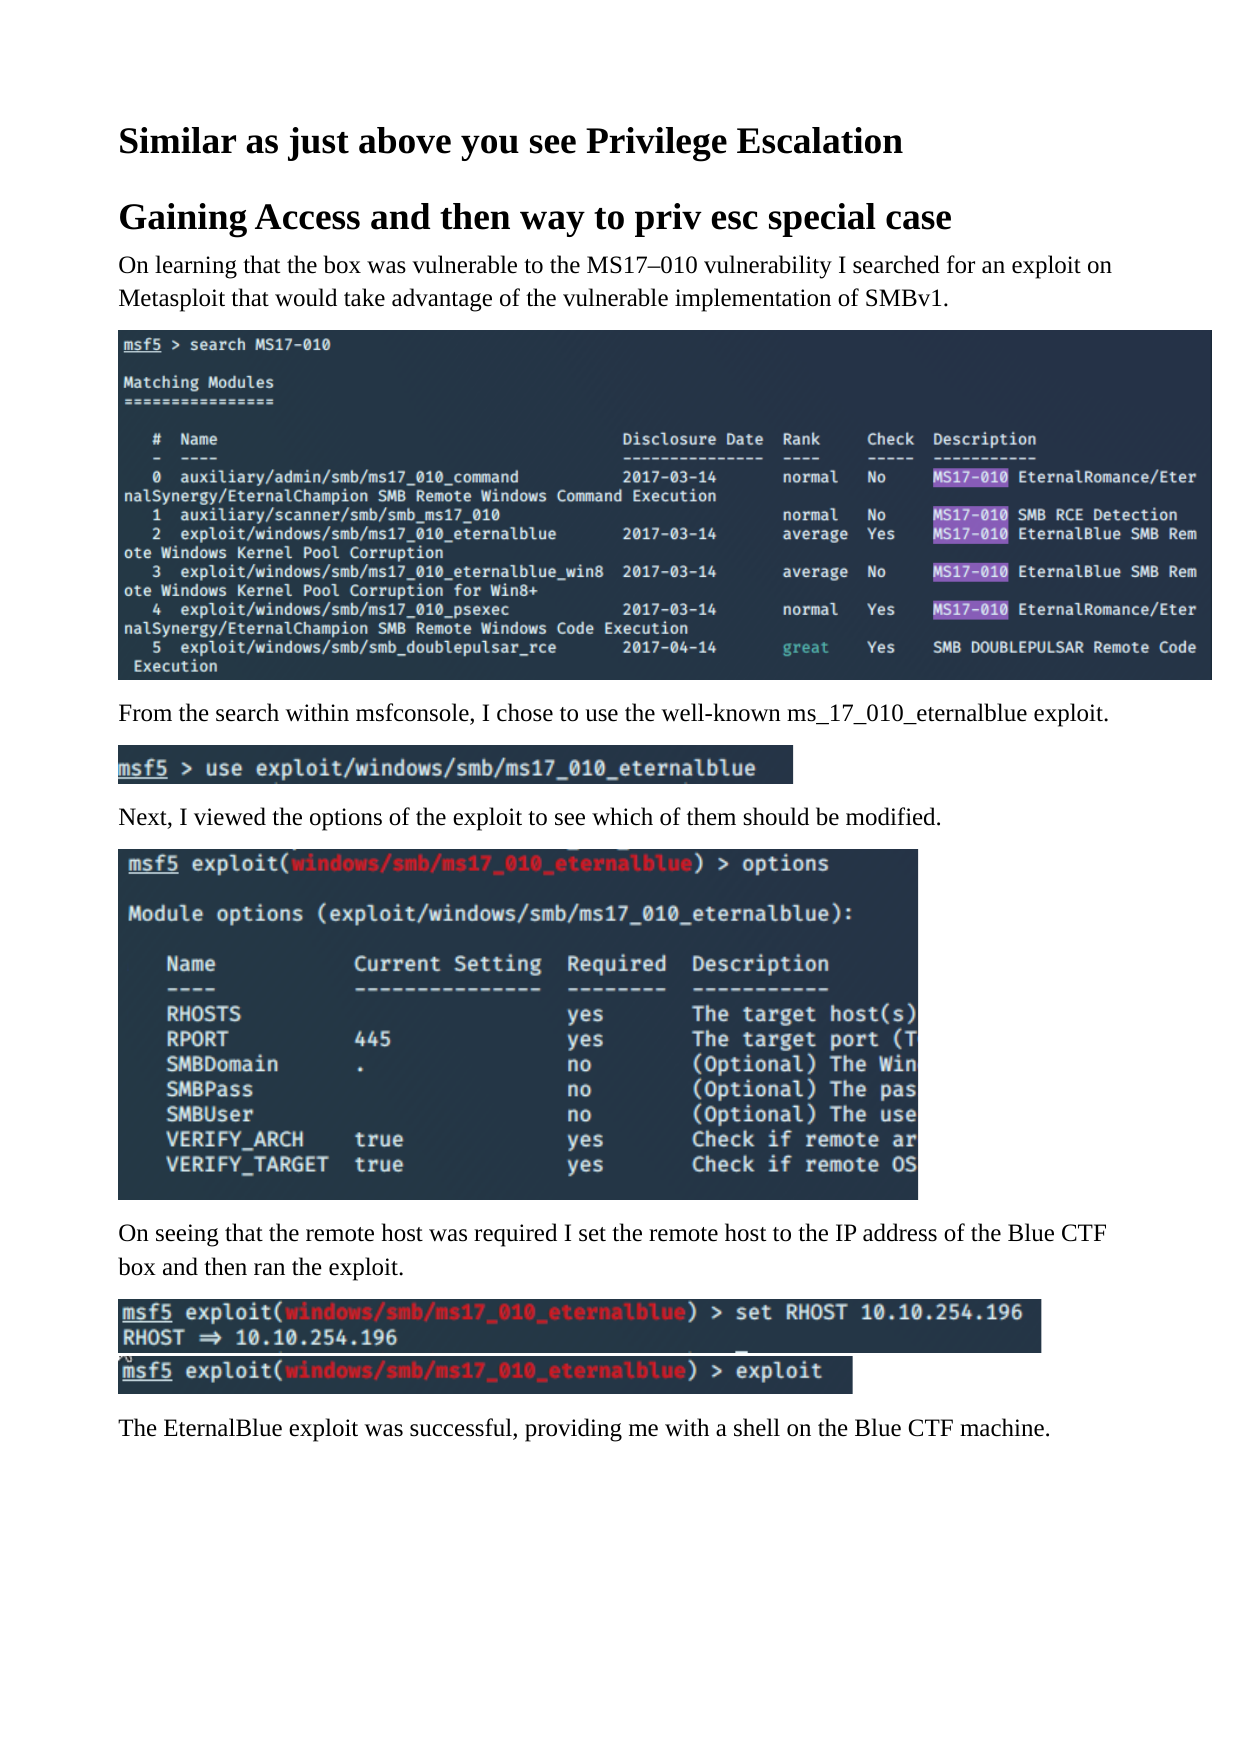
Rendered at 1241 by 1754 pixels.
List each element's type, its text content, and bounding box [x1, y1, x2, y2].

picture [118, 1299, 1042, 1353]
text On learning that the box was vulnerable to the MS17–010 vulnerability I searched for an exploit on Metasploit that would take advantage of the vulnerable implementation of SMBv1. [118, 250, 1122, 312]
text The EternalBlue exploit was successful, providing me with a shell on the Blue CTF machine. [118, 1413, 1122, 1442]
picture [118, 849, 919, 1200]
subtitle Gaining Access and then way to priv esc special case [118, 194, 1122, 238]
text On seeing that the remote host was required I set the remote host to the IP address of the Blue CTF box and then ran the exploit. [118, 1218, 1122, 1280]
picture [118, 330, 1212, 680]
text Next, I viewed the options of the exploit to see which of them should be modified. [118, 802, 1122, 831]
text From the search within msfconsole, I chose to use the well-known ms_17_010_eternalblue exploit. [118, 698, 1122, 727]
picture [118, 745, 794, 784]
subtitle Similar as just above you see Privilege Escalation [118, 118, 1122, 161]
picture [118, 1356, 853, 1394]
